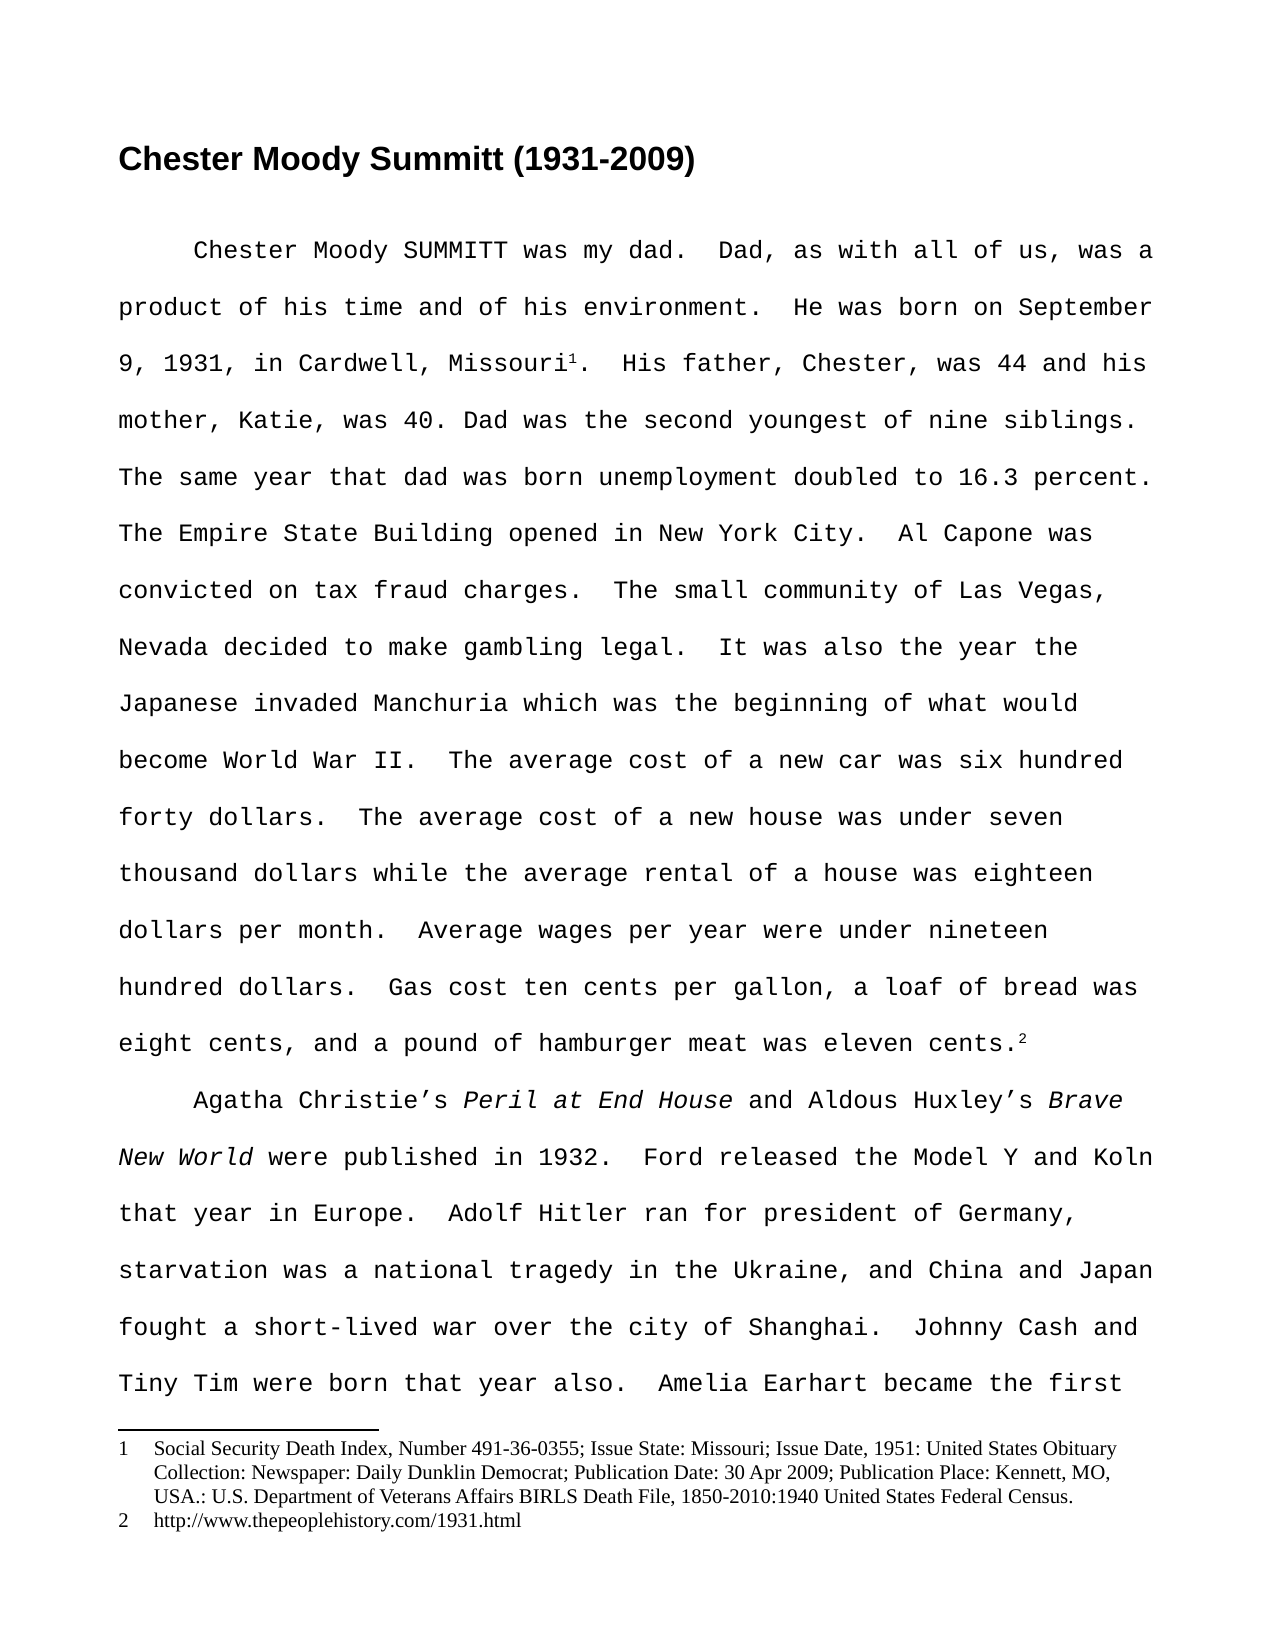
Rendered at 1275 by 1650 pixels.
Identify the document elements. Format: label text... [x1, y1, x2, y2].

text Chester Moody SUMMITT was my dad. Dad, as with all of us, was a product of his time and of his environment. He was born on September 9, 1931, in Cardwell, Missouri. His father, Chester, was 44 and his mother, Katie, was 40. Dad was the second youngest of nine siblings. The same year that dad was born unemployment doubled to 16.3 percent. The Empire State Building opened in New York City. Al Capone was convicted on tax fraud charges. The small community of Las Vegas, Nevada decided to make gambling legal. It was also the year the Japanese invaded Manchuria which was the beginning of what would become World War II. The average cost of a new car was six hundred forty dollars. The average cost of a new house was under seven thousand dollars while the average rental of a house was eighteen dollars per month. Average wages per year were under nineteen hundred dollars. Gas cost ten cents per gallon, a loaf of bread was eight cents, and a pound of hamburger meat was eleven cents. [118, 238, 1157, 1059]
text Social Security Death Index, Number 491-36-0355; Issue State: Missouri; Issue Date, 1951: United States Obituary Collection: Newspaper: Daily Dunklin Democrat; Publication Date: 30 Apr 2009; Publication Place: Kennett, MO, USA.: U.S. Department of Veterans Affairs BIRLS Death File, 1850-2010:1940 United States Federal Census. [118, 1436, 1157, 1508]
text Agatha Christie’s Peril at End House and Aldous Huxley’s Brave New World were published in 1932. Ford released the Model Y and Koln that year in Europe. Adolf Hitler ran for president of Germany, starvation was a national tragedy in the Ukraine, and China and Japan fought a short-lived war over the city of Shanghai. Johnny Cash and Tiny Tim were born that year also. Amelia Earhart became the first [118, 1088, 1157, 1399]
text http://www.thepeoplehistory.com/1931.html [118, 1508, 1157, 1532]
subtitle Chester Moody Summitt (1931-2009) [118, 139, 1157, 178]
